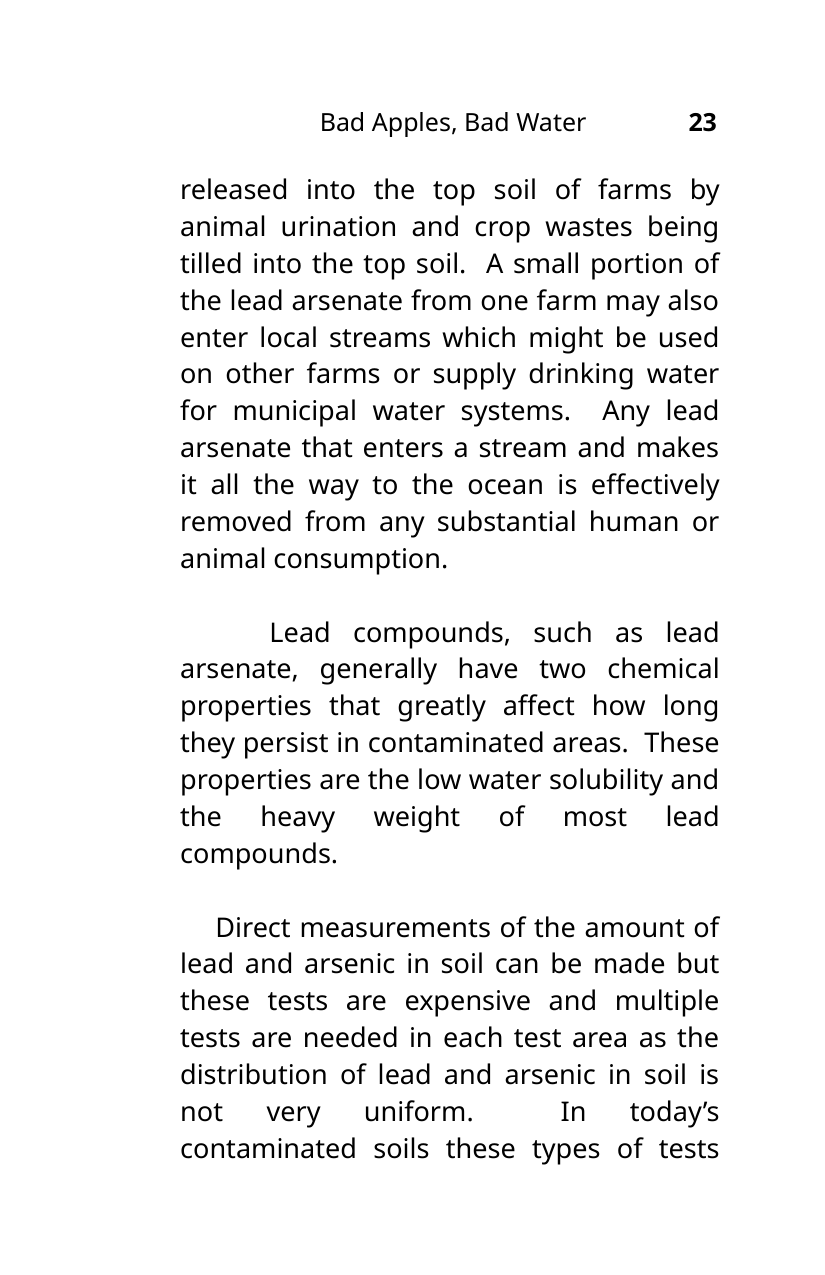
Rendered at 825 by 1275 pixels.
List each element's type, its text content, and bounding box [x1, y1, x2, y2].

text Lead compounds, such as lead arsenate, generally have two chemical properties that greatly affect how long they persist in contaminated areas. These properties are the low water solubility and the heavy weight of most lead compounds. [180, 613, 720, 871]
text released into the top soil of farms by animal urination and crop wastes being tilled into the top soil. A small portion of the lead arsenate from one farm may also enter local streams which might be used on other farms or supply drinking water for municipal water systems. Any lead arsenate that enters a stream and makes it all the way to the ocean is effectively removed from any substantial human or animal consumption. [180, 171, 720, 576]
text Direct measurements of the amount of lead and arsenic in soil can be made but these tests are expensive and multiple tests are needed in each test area as the distribution of lead and arsenic in soil is not very uniform. In today’s contaminated soils these types of tests [180, 908, 720, 1166]
